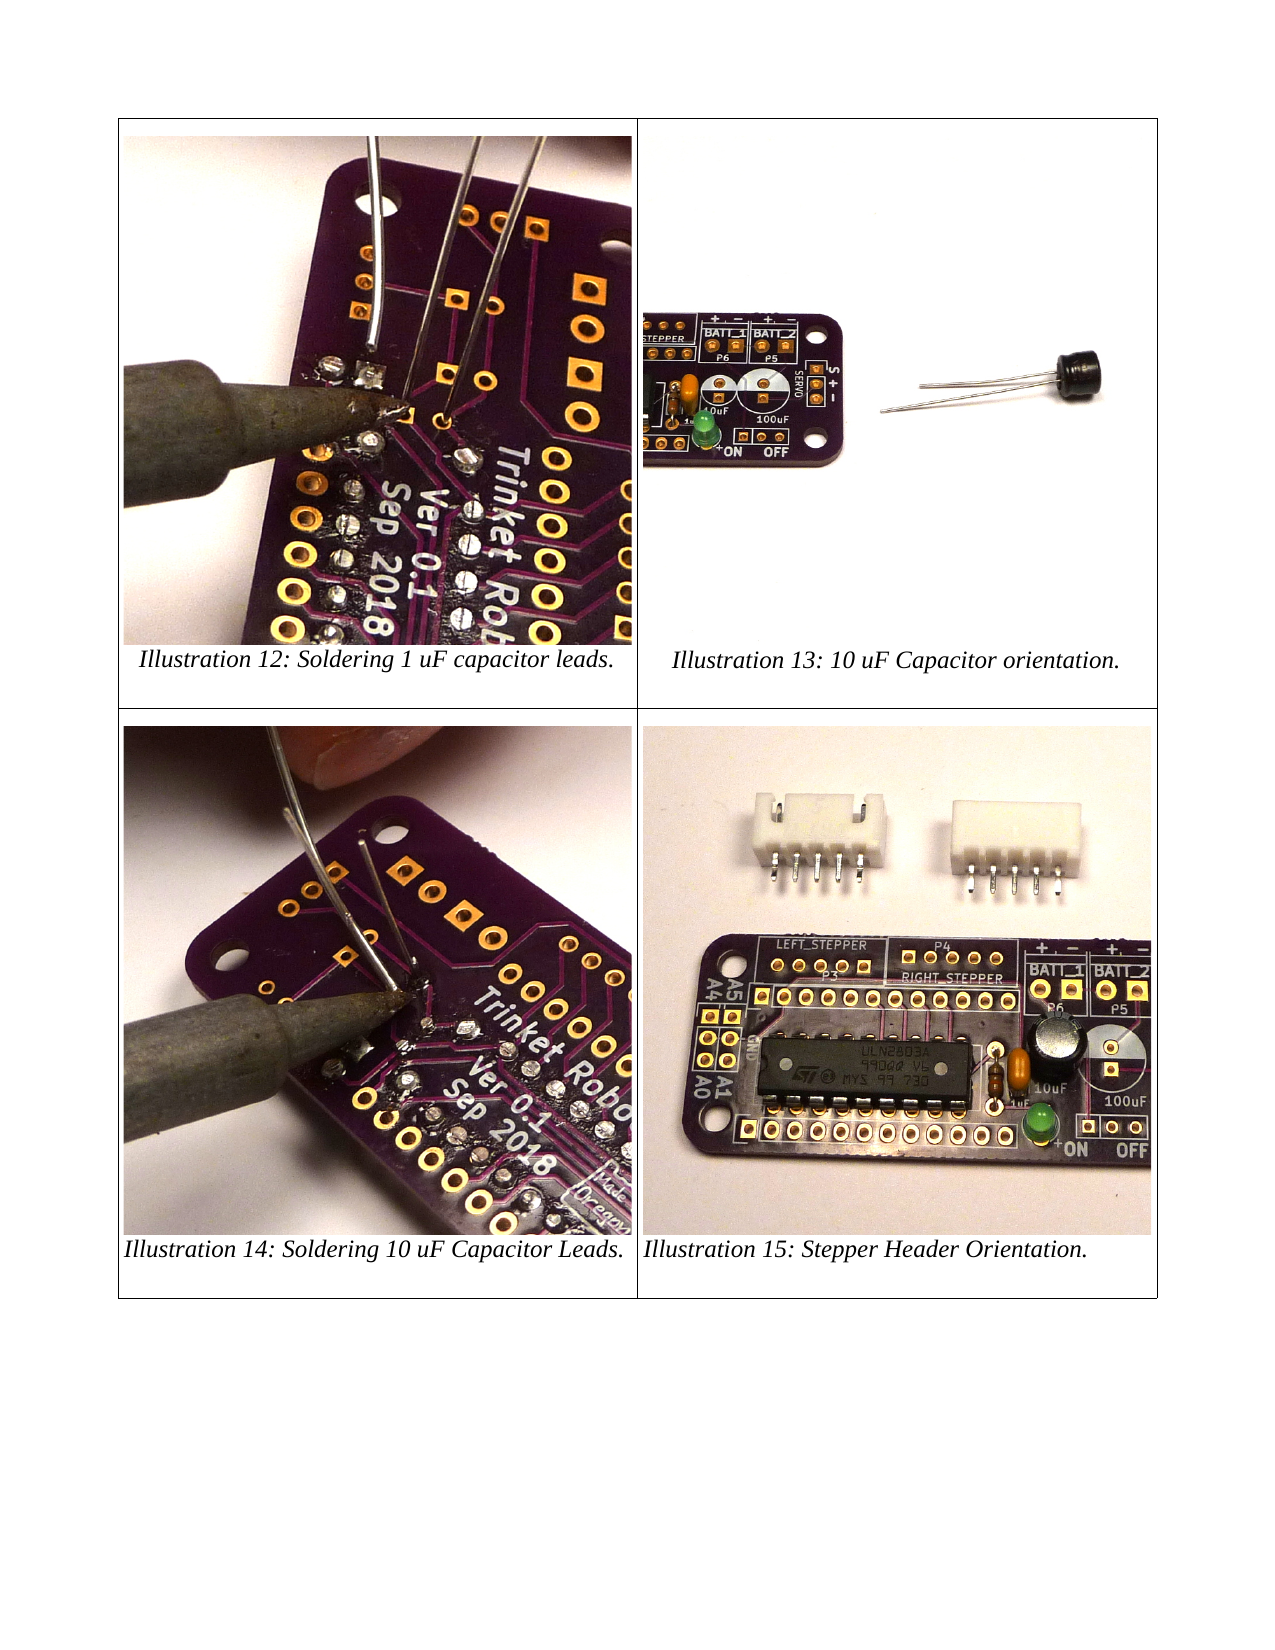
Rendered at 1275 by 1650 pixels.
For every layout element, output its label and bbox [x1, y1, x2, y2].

picture [643, 136, 1152, 645]
picture [123, 726, 632, 1235]
table_cell [638, 709, 1157, 1298]
table_cell [119, 709, 637, 1298]
picture [123, 136, 632, 645]
picture [643, 726, 1152, 1235]
table_cell [638, 119, 1157, 708]
table_cell [119, 119, 637, 708]
